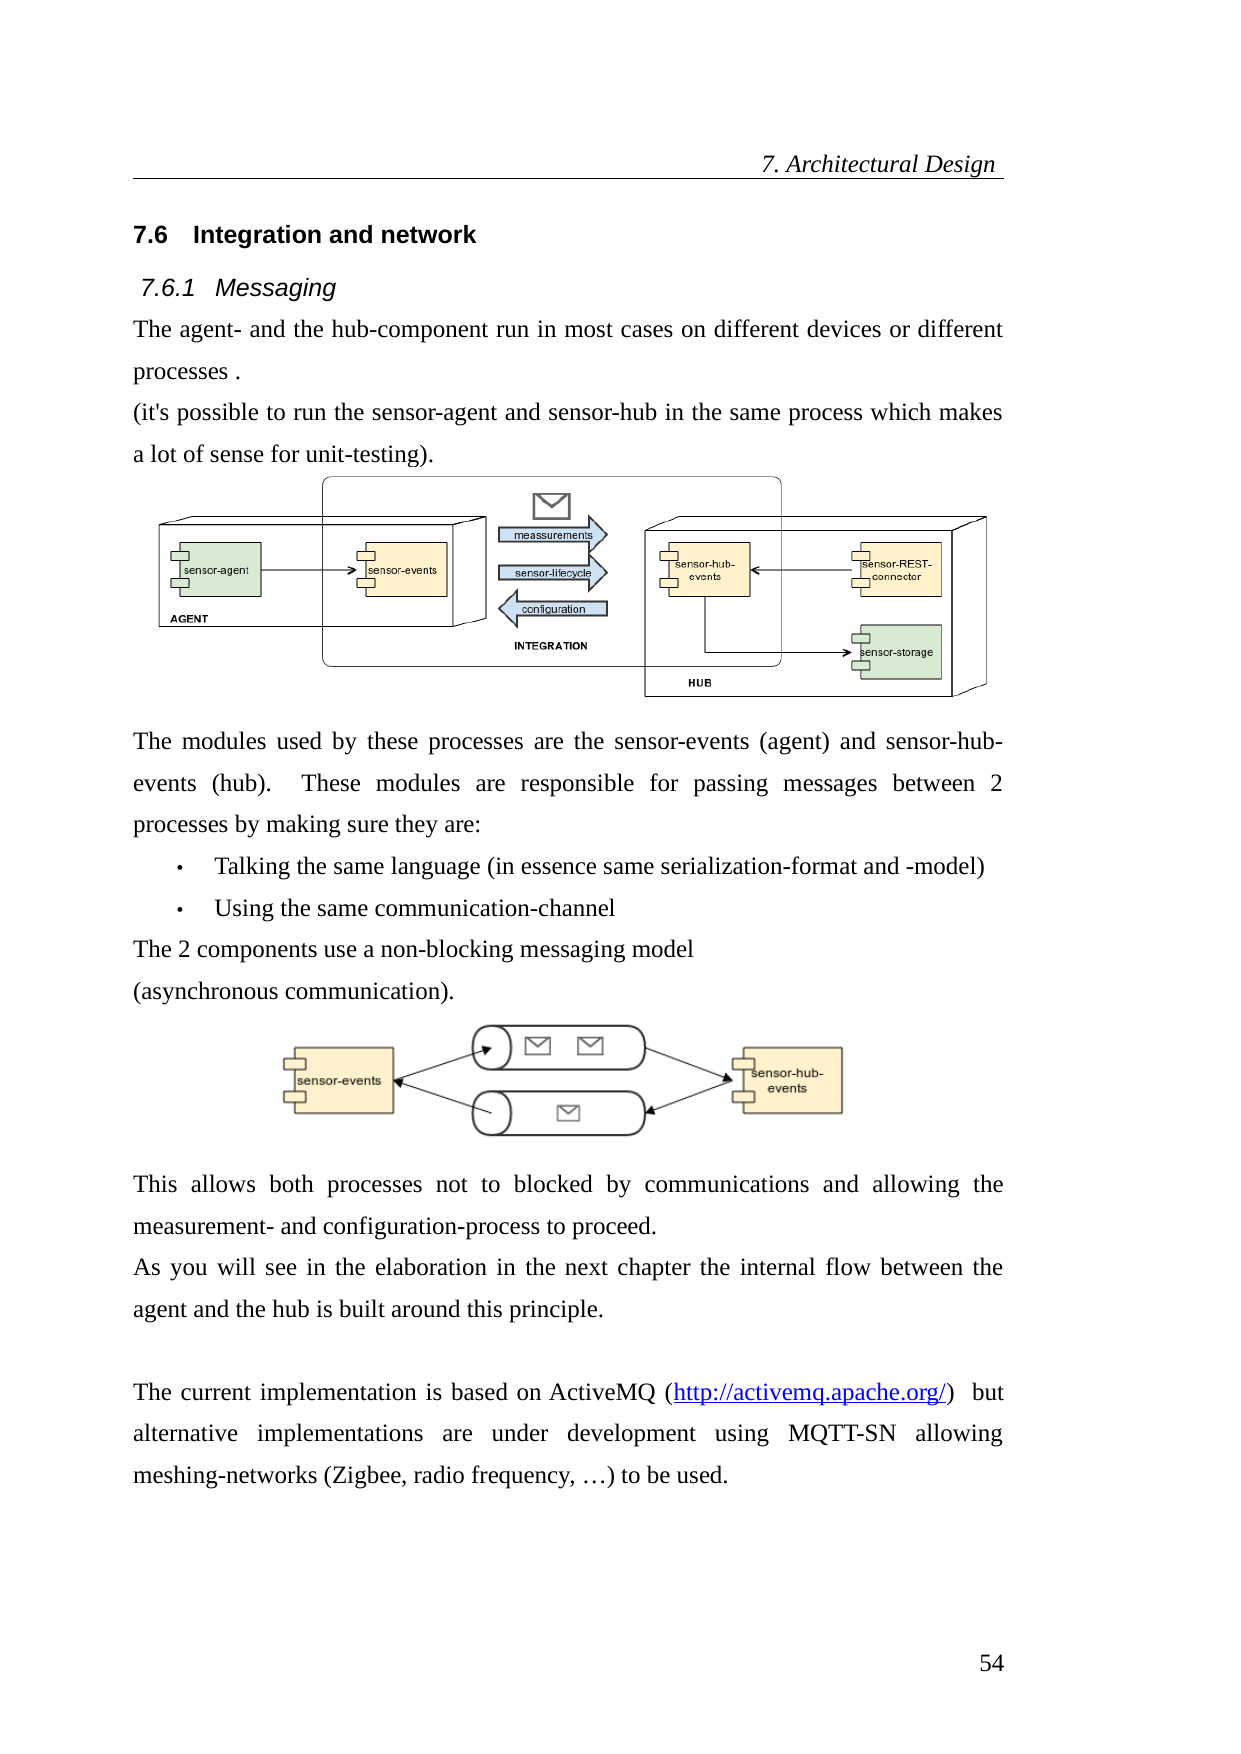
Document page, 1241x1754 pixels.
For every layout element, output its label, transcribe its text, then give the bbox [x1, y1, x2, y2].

subtitle Integration and network [133, 220, 1004, 248]
text The modules used by these processes are the sensor-events (agent) and sensor-hub-events (hub). These modules are responsible for passing messages between 2 processes by making sure they are: [133, 714, 1004, 838]
text This allows both processes not to blocked by communications and allowing the measurement- and configuration-process to proceed. As you will see in the elaboration in the next chapter the internal flow between the agent and the hub is built around this principle. [133, 1018, 1004, 1323]
picture [273, 1004, 864, 1157]
list Talking the same language (in essence same serialization-format and -model) [177, 852, 1004, 880]
text The current implementation is based on ActiveMQ (http://activemq.apache.org/) but alternative implementations are under development using MQTT-SN allowing meshing-networks (Zigbee, radio frequency, …) to be used. [133, 1378, 1004, 1489]
picture [132, 467, 1004, 714]
list The 2 components use a non-blocking messaging model (asynchronous communication). [133, 935, 1004, 1004]
subtitle Messaging [140, 273, 1004, 301]
list Using the same communication-channel [177, 894, 1004, 921]
text The agent- and the hub-component run in most cases on different devices or different processes . (it's possible to run the sensor-agent and sensor-hub in the same process which makes a lot of sense for unit-testing). [133, 315, 1004, 467]
